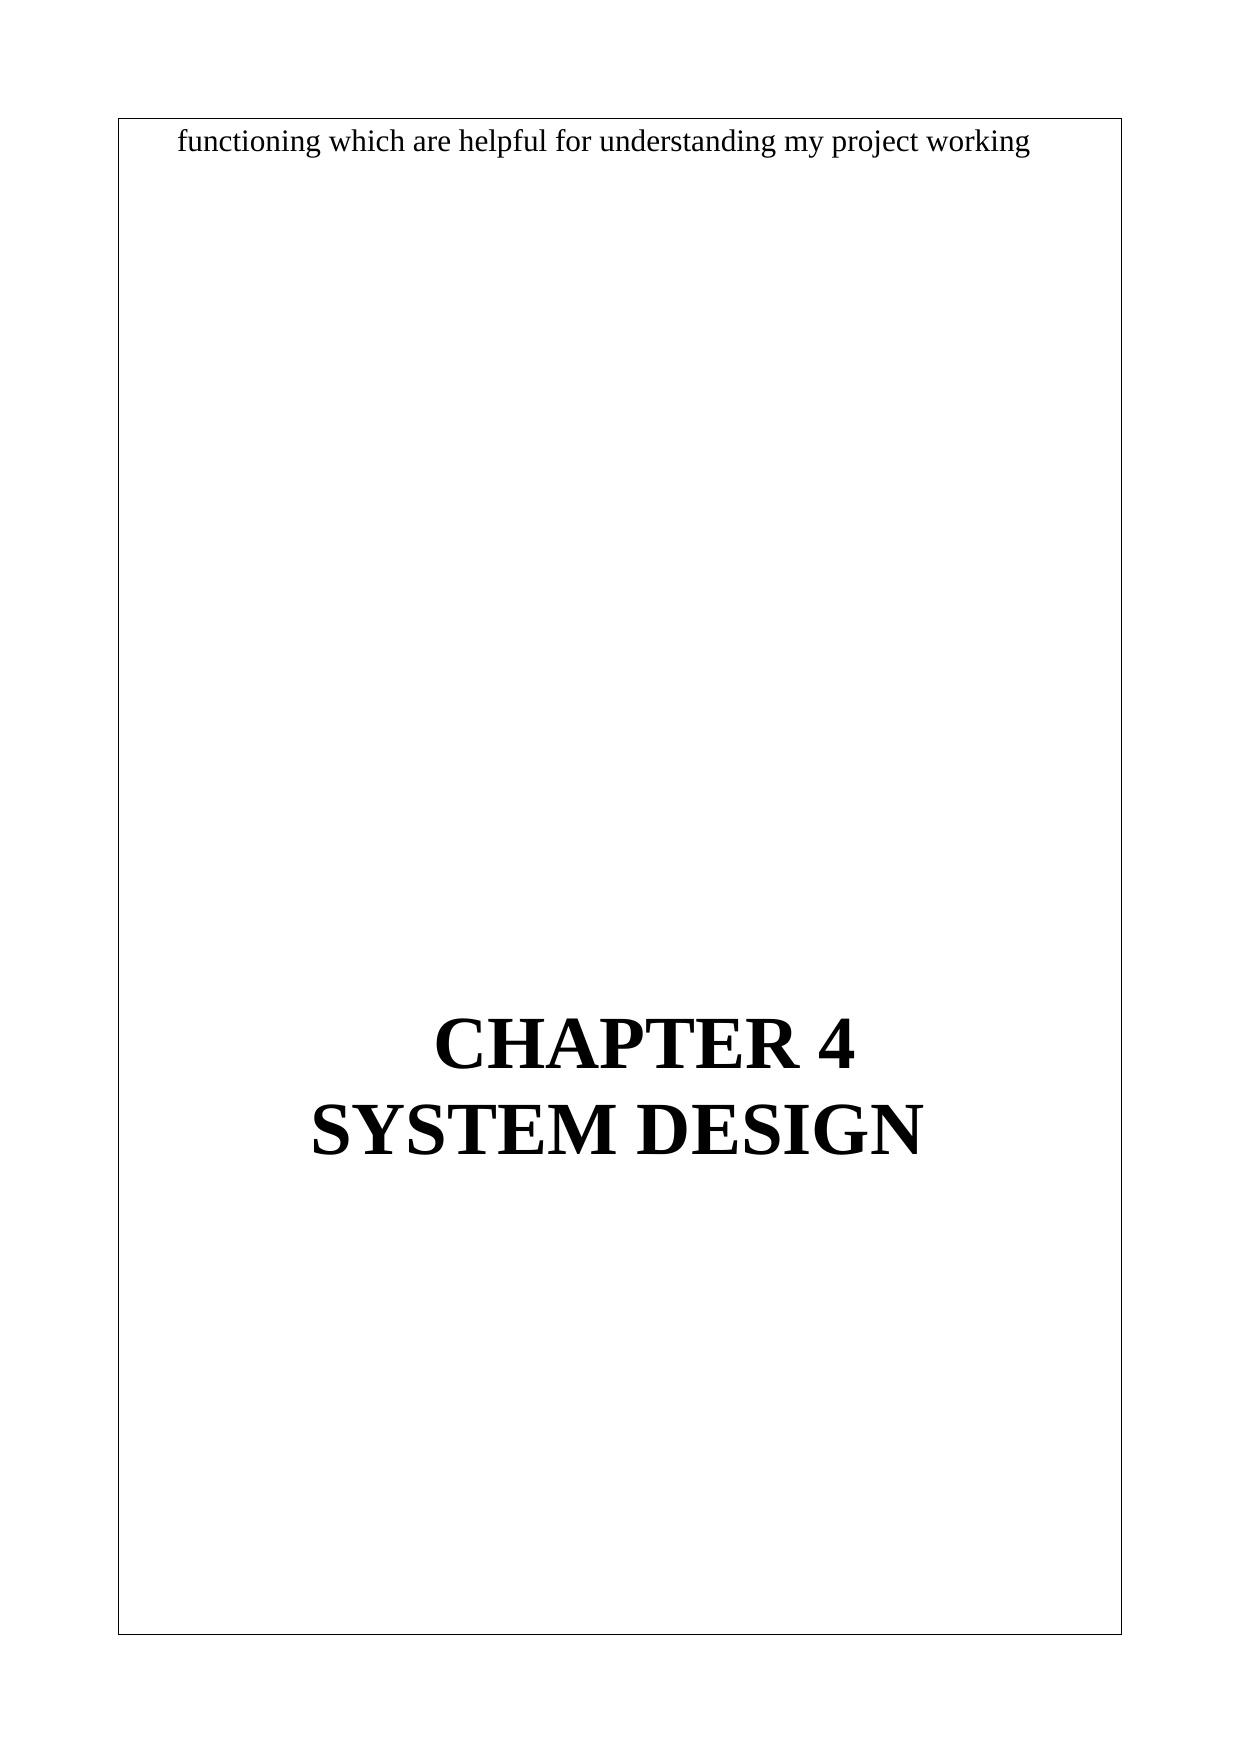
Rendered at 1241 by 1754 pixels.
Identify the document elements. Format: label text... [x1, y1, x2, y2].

text functioning which are helpful for understanding my project working [122, 122, 1118, 158]
list CHAPTER 4 [160, 998, 1118, 1084]
list SYSTEM DESIGN [160, 1084, 1118, 1171]
